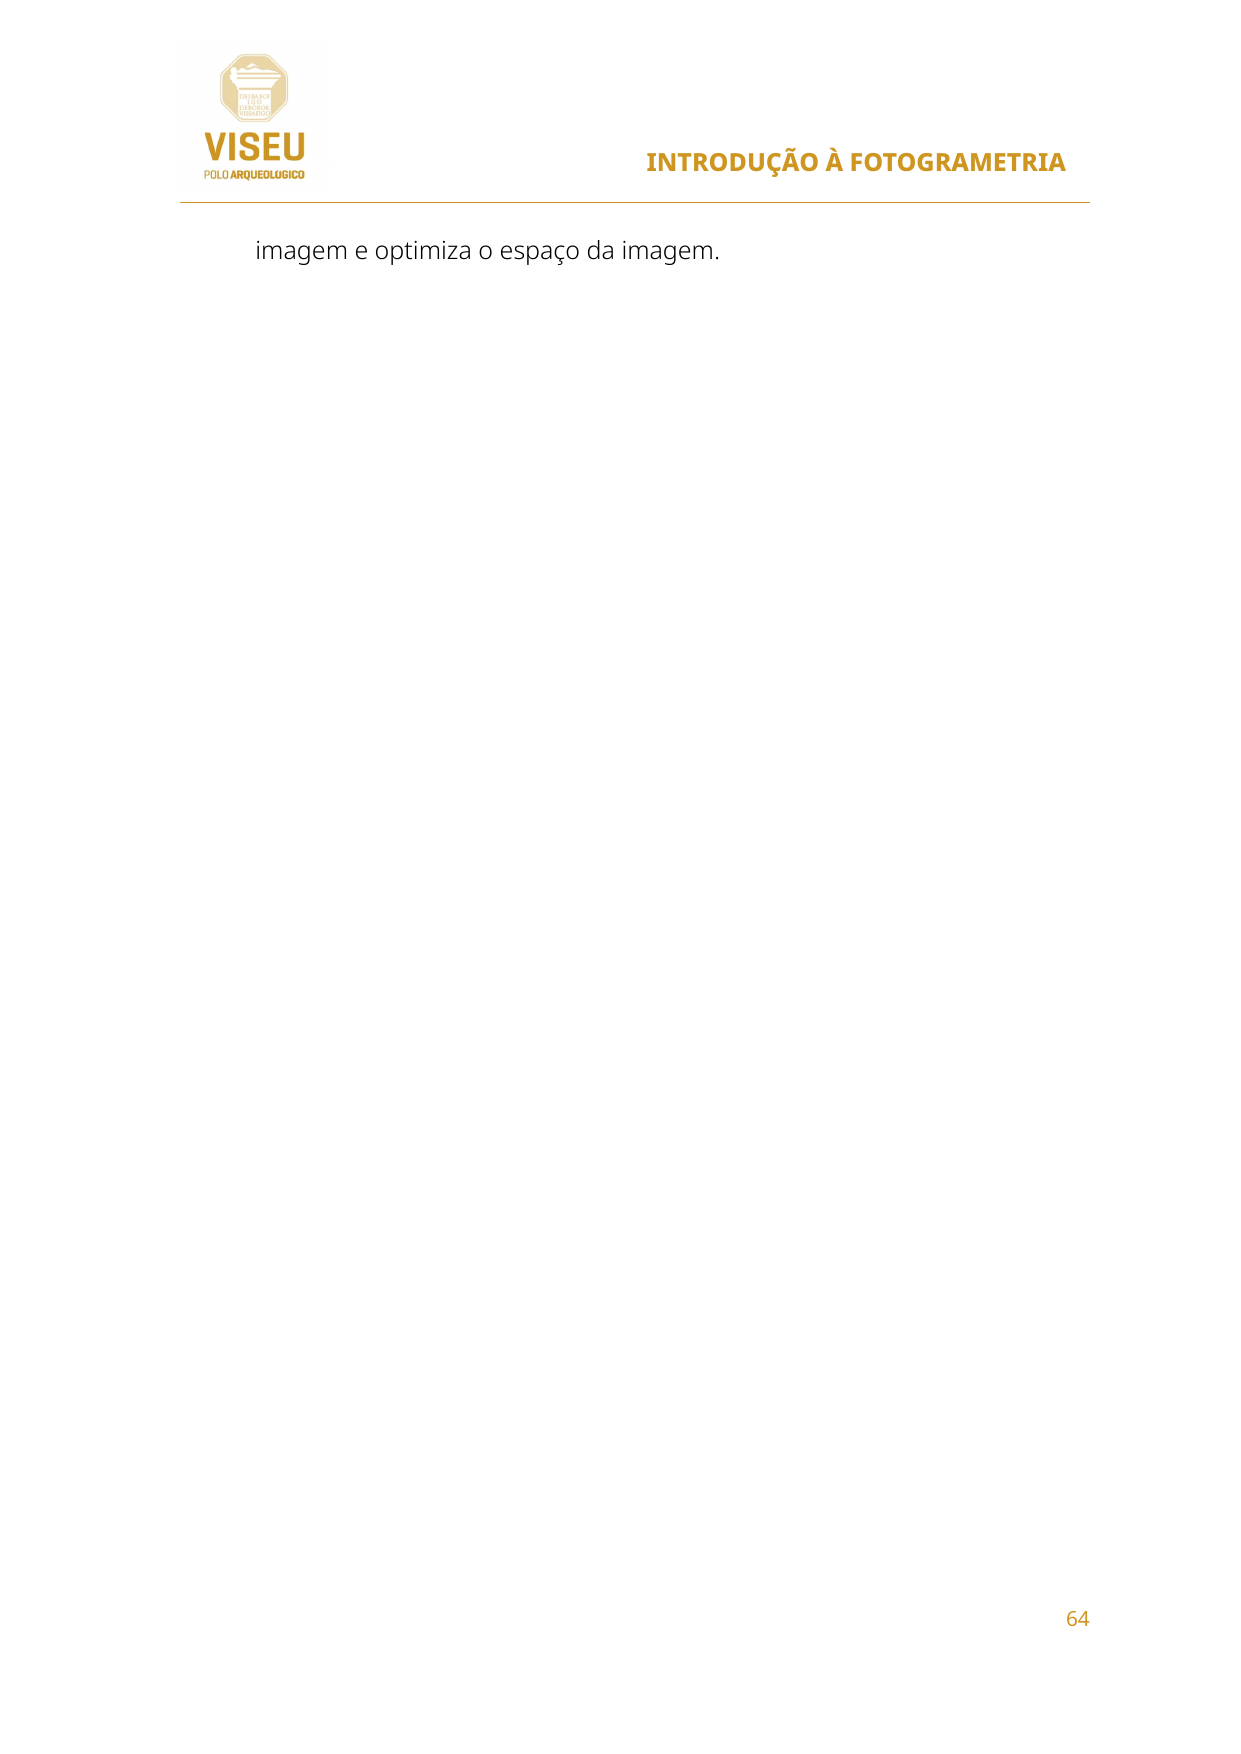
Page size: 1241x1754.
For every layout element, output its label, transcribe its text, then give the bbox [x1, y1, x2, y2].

list imagem e optimiza o espaço da imagem. [218, 232, 1090, 266]
